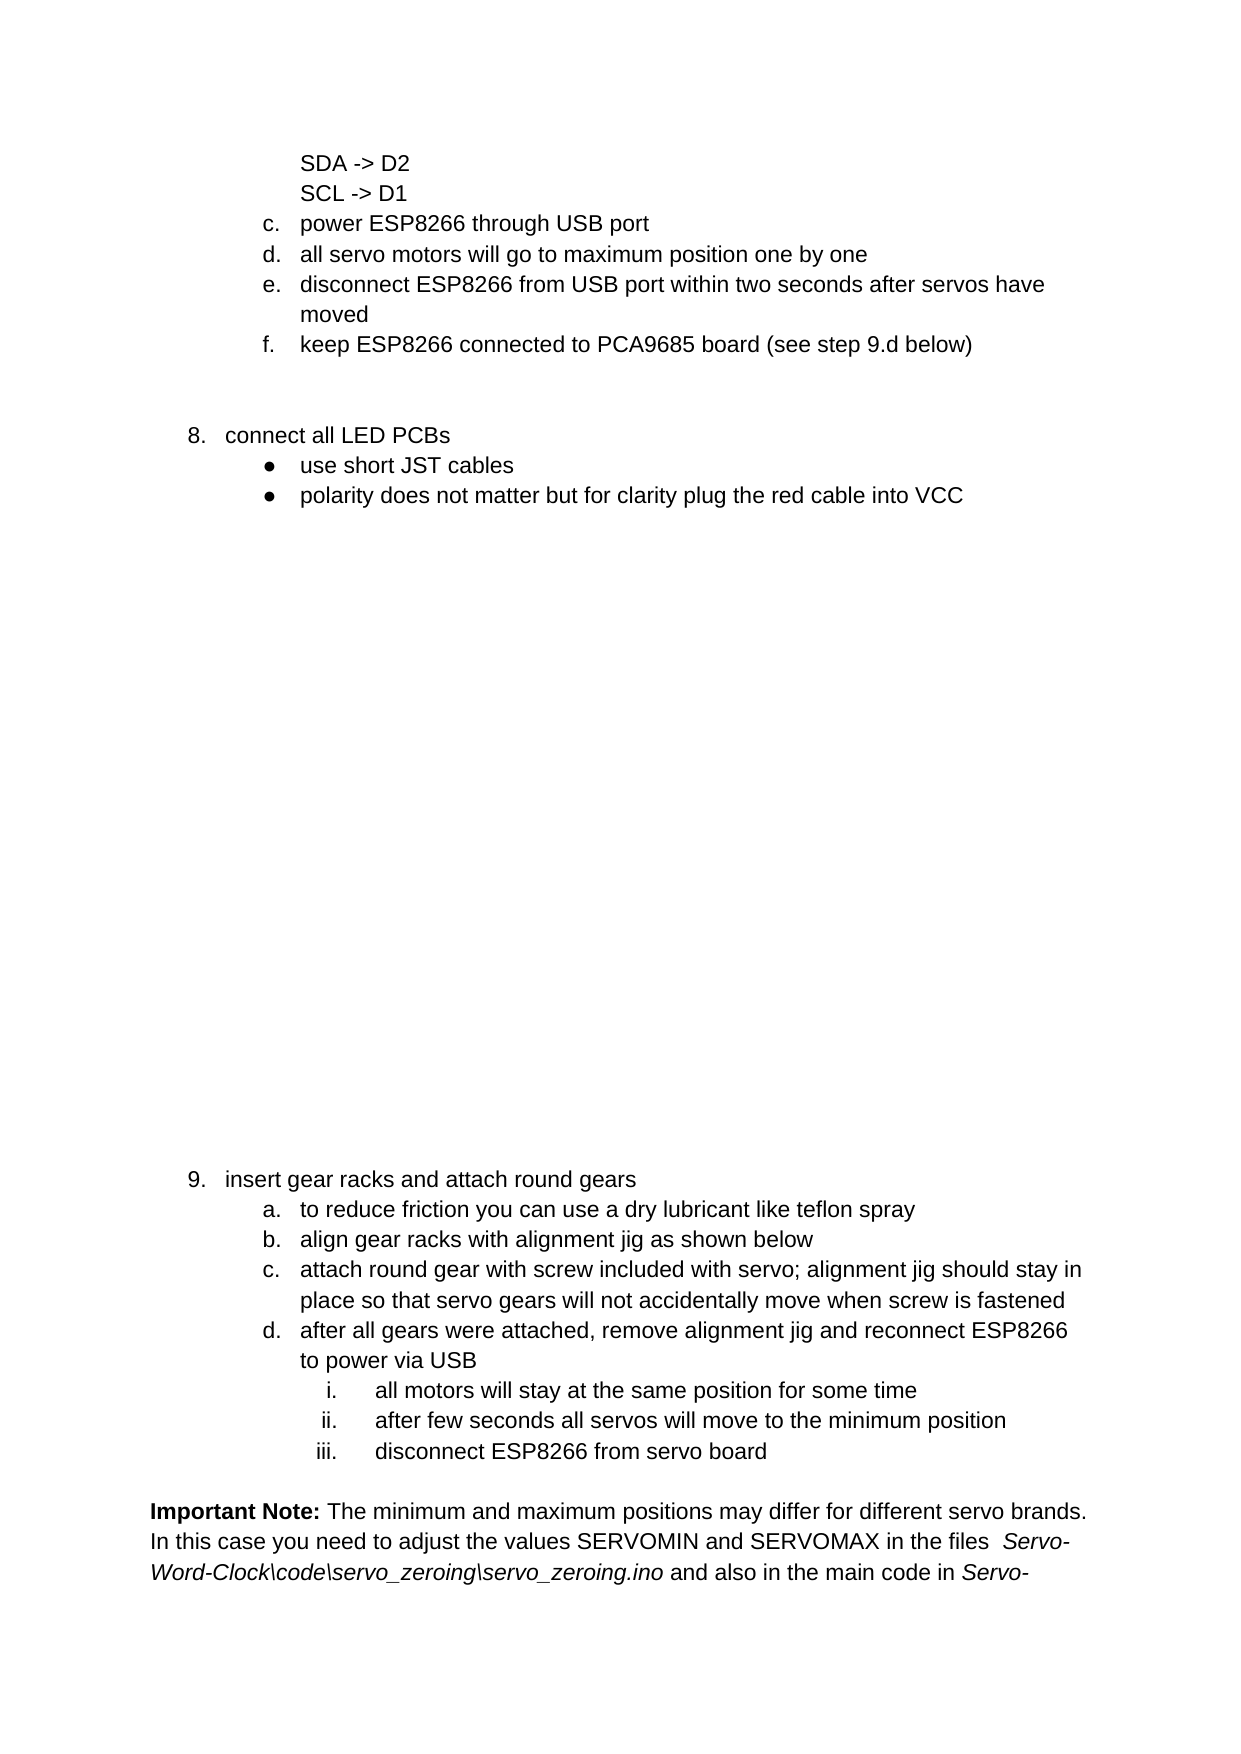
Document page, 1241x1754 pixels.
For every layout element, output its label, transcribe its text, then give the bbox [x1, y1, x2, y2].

text Important Note: The minimum and maximum positions may differ for different servo brands. In this case you need to adjust the values SERVOMIN and SERVOMAX in the files Servo-Word-Clock\code\servo_zeroing\servo_zeroing.ino and also in the main code in Servo- [150, 1498, 1090, 1585]
list align gear racks with alignment jig as shown below [262, 1226, 1090, 1253]
list connect all LED PCBs [187, 422, 1090, 448]
list use short JST cables [262, 452, 1090, 478]
list disconnect ESP8266 from USB port within two seconds after servos have moved [262, 271, 1090, 327]
text SDA -> D2 [300, 150, 1090, 176]
text SCL -> D1 [300, 180, 1090, 207]
list keep ESP8266 connected to PCA9685 board (see step 9.d. below) [262, 331, 1090, 358]
list insert gear racks and attach round gears [187, 1166, 1090, 1192]
list power ESP8266 through USB port [262, 210, 1090, 237]
list polarity does not matter but for clarity plug the red cable into VCC [262, 482, 1090, 509]
list disconnect ESP8266 from servo board [337, 1438, 1090, 1464]
list attach round gear with screw included with servo; alignment jig should stay in place so that servo gears will not accidentally move when screw is fastened [262, 1256, 1090, 1313]
list after all gears were attached, remove alignment jig and reconnect ESP8266 to power via USB [262, 1317, 1090, 1373]
list after few seconds all servos will move to the minimum position [337, 1407, 1090, 1434]
list to reduce friction you can use a dry lubricant like teflon spray [262, 1196, 1090, 1222]
list all motors will stay at the same position for some time [337, 1377, 1090, 1404]
list all servo motors will go to maximum position one by one [262, 241, 1090, 267]
